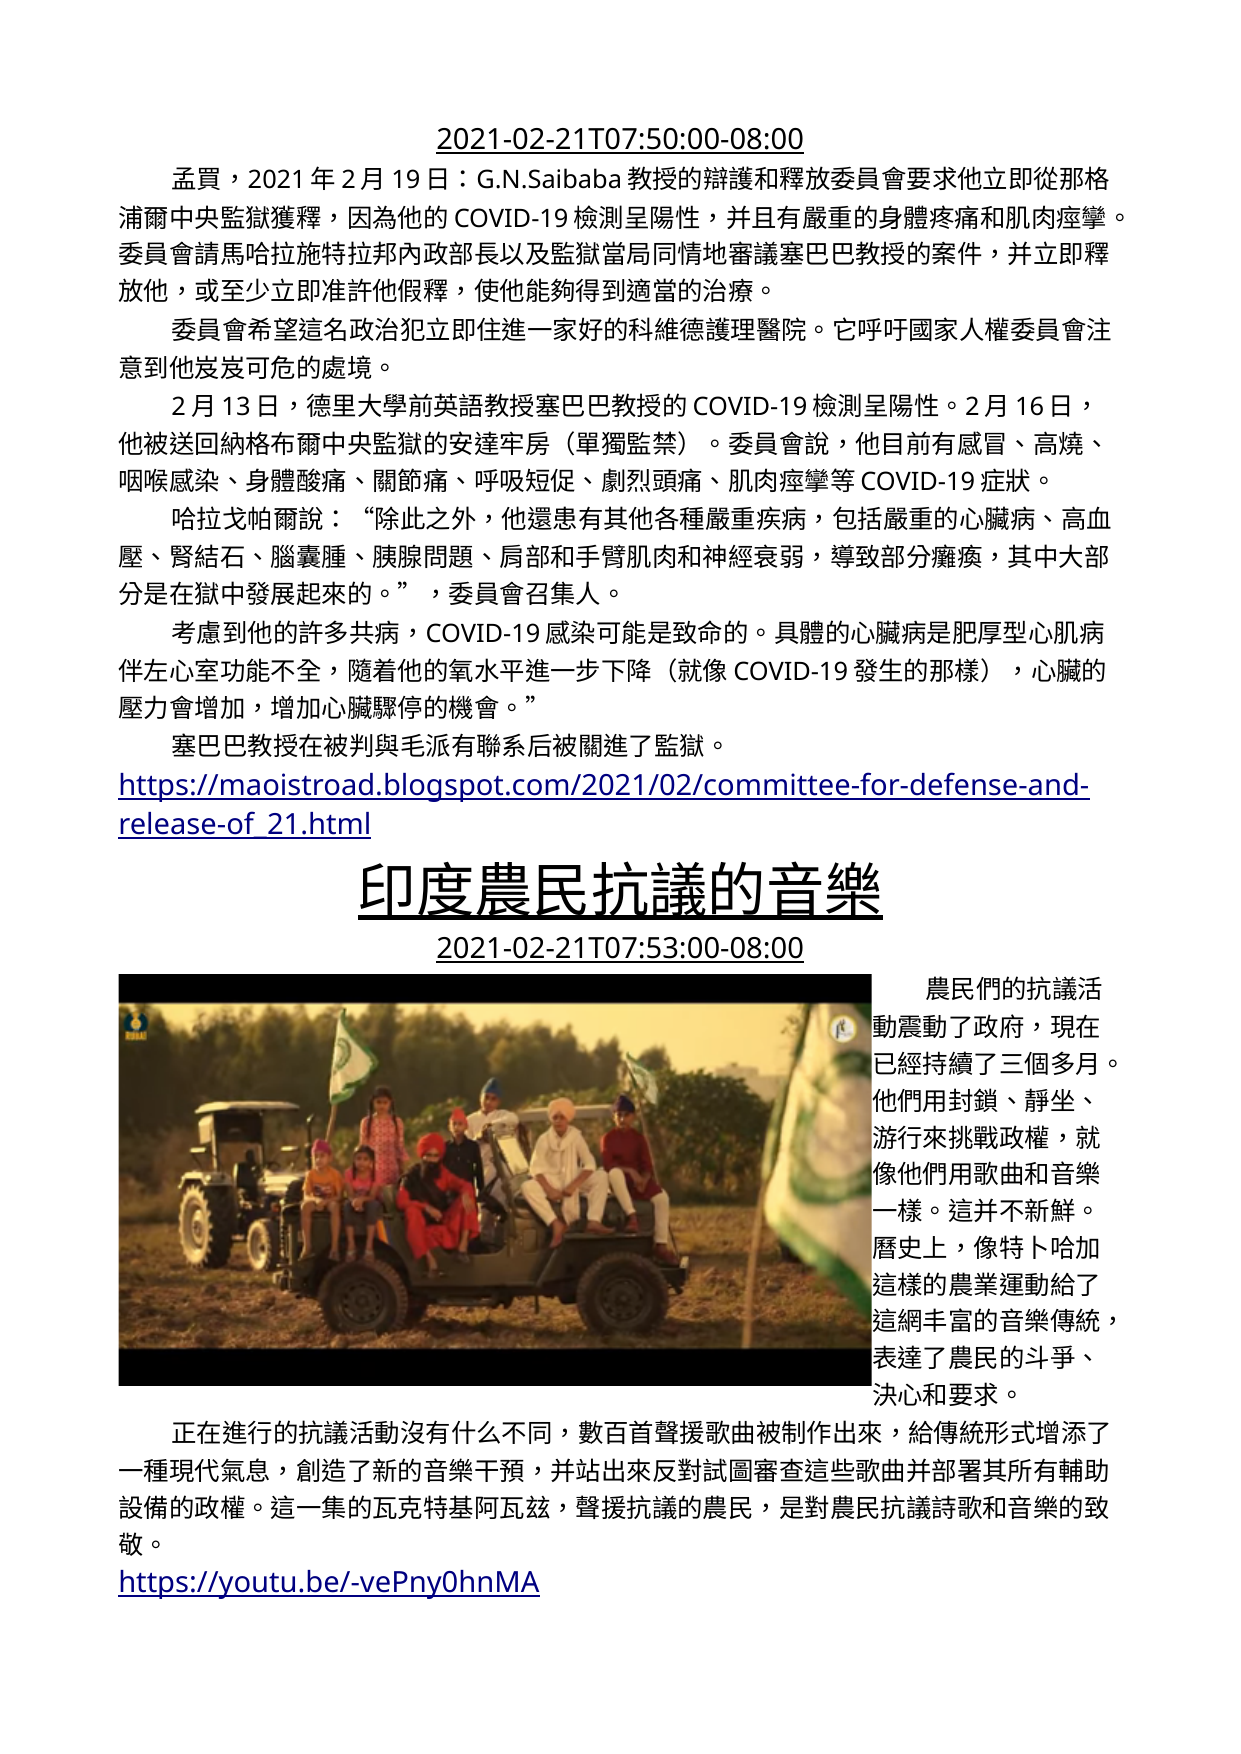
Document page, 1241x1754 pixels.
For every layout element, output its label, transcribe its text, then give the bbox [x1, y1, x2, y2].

text 考慮到他的許多共病，COVID-19感染可能是致命的。具體的心臟病是肥厚型心肌病伴左心室功能不全，隨着他的氧水平進一步下降（就像COVID-19發生的那樣），心臟的壓力會增加，增加心臟驟停的機會。” [118, 611, 1122, 724]
picture [118, 974, 872, 1386]
text 2021-02-21T07:53:00-08:00 [118, 928, 1122, 967]
text 印度農民抗議的音樂 [118, 843, 1122, 928]
text 正在進行的抗議活動沒有什么不同，數百首聲援歌曲被制作出來，給傳統形式增添了一種現代氣息，創造了新的音樂干預，并站出來反對試圖審查這些歌曲并部署其所有輔助設備的政權。這一集的瓦克特基阿瓦玆，聲援抗議的農民，是對農民抗議詩歌和音樂的致敬。 [118, 1412, 1122, 1562]
text 塞巴巴教授在被判與毛派有聯系后被關進了監獄。 [118, 724, 1122, 764]
text 2021-02-21T07:50:00-08:00 [118, 118, 1122, 158]
text 孟買，2021年2月19日：G.N.Saibaba教授的辯護和釋放委員會要求他立即從那格浦爾中央監獄獲釋，因為他的COVID-19檢測呈陽性，并且有嚴重的身體疼痛和肌肉痙攣。 [118, 158, 1122, 234]
text 委員會請馬哈拉施特拉邦內政部長以及監獄當局同情地審議塞巴巴教授的案件，并立即釋放他，或至少立即准許他假釋，使他能夠得到適當的治療。 [118, 234, 1122, 308]
text 農民們的抗議活動震動了政府，現在已經持續了三個多月。他們用封鎖、靜坐、游行來挑戰政權，就像他們用歌曲和音樂一樣。這并不新鮮。曆史上，像特卜哈加這樣的農業運動給了這網丰富的音樂傳統，表達了農民的斗爭、決心和要求。 [118, 967, 1122, 1412]
text 2月13日，德里大學前英語教授塞巴巴教授的COVID-19檢測呈陽性。2月16日，他被送回納格布爾中央監獄的安達牢房（單獨監禁）。委員會說，他目前有感冒、高燒、咽喉感染、身體酸痛、關節痛、呼吸短促、劇烈頭痛、肌肉痙攣等COVID-19症狀。 [118, 384, 1122, 498]
text 哈拉戈帕爾說：“除此之外，他還患有其他各種嚴重疾病，包括嚴重的心臟病、高血壓、腎結石、腦囊腫、胰腺問題、肩部和手臂肌肉和神經衰弱，導致部分癱瘓，其中大部分是在獄中發展起來的。”，委員會召集人。 [118, 498, 1122, 611]
text https://youtu.be/-vePny0hnMA [118, 1562, 1122, 1601]
text 委員會希望這名政治犯立即住進一家好的科維德護理醫院。它呼吁國家人權委員會注意到他岌岌可危的處境。 [118, 308, 1122, 384]
text https://maoistroad.blogspot.com/2021/02/committee-for-defense-and-release-of_21.html [118, 764, 1122, 843]
